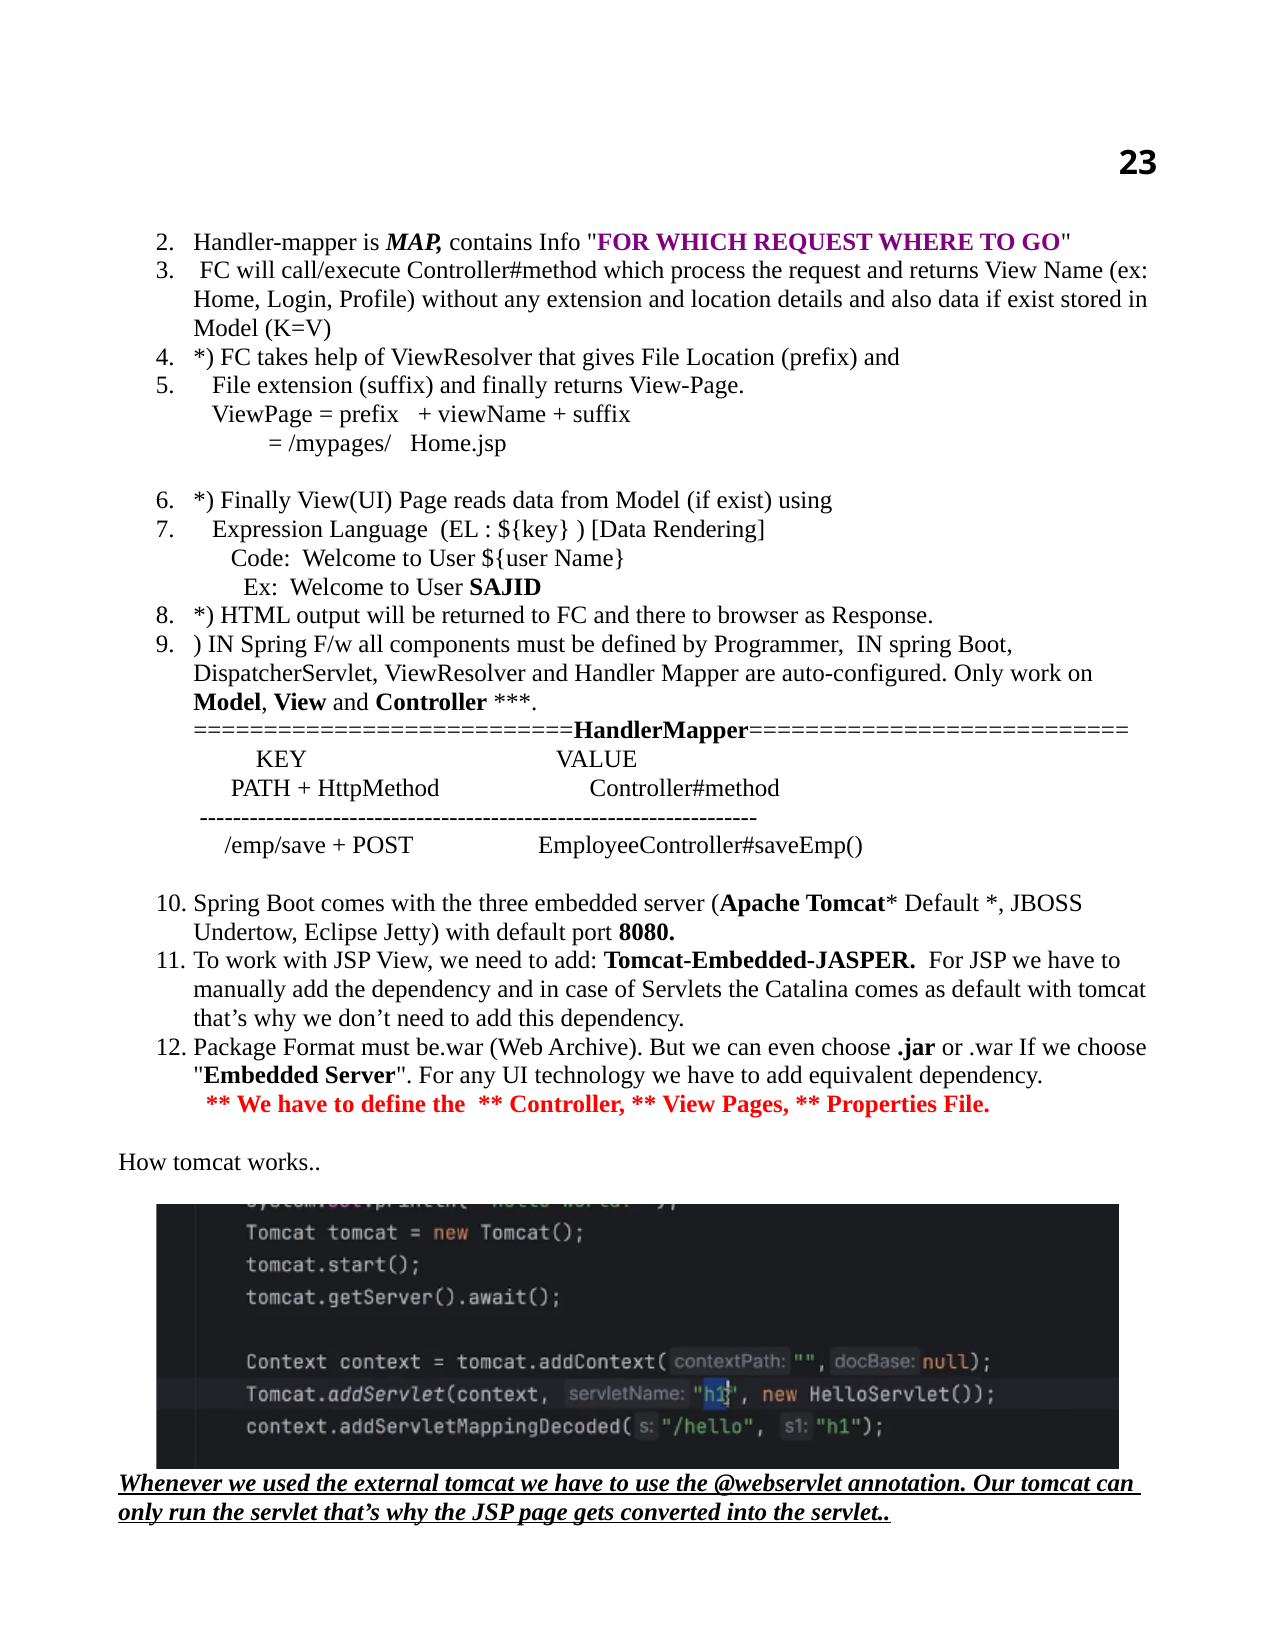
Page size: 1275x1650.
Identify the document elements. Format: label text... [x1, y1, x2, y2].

list *) Finally View(UI) Page reads data from Model (if exist) using [156, 485, 1157, 514]
list *) HTML output will be returned to FC and there to browser as Response. [156, 600, 1157, 629]
list ===========================HandlerMapper=========================== [156, 715, 1157, 744]
list Code: Welcome to User ${user Name} [156, 543, 1157, 572]
list ) IN Spring F/w all components must be defined by Programmer, IN spring Boot, DispatcherServlet, ViewResolver and Handler Mapper are auto-configured. Only work on Model, View and Controller ***. [156, 629, 1157, 715]
list PATH + HttpMethod Controller#method [156, 773, 1157, 802]
list = /mypages/ Home.jsp [156, 428, 1157, 457]
list /emp/save + POST EmployeeController#saveEmp() [156, 830, 1157, 859]
text How tomcat works.. [118, 1147, 1157, 1175]
text Whenever we used the external tomcat we have to use the @webservlet annotation. Our tomcat can only run the servlet that’s why the JSP page gets converted into the servlet.. [118, 1319, 1157, 1526]
list To work with JSP View, we need to add: Tomcat-Embedded-JASPER. For JSP we have to manually add the dependency and in case of Servlets the Catalina comes as default with tomcat that’s why we don’t need to add this dependency. [156, 945, 1157, 1032]
list *) FC takes help of ViewResolver that gives File Location (prefix) and [156, 342, 1157, 370]
list ------------------------------------------------------------------- [156, 802, 1157, 830]
list KEY VALUE [156, 744, 1157, 773]
list Package Format must be.war (Web Archive). But we can even choose .jar or .war If we choose "Embedded Server". For any UI technology we have to add equivalent dependency. [156, 1032, 1157, 1089]
list Ex: Welcome to User SAJID [156, 572, 1157, 600]
list File extension (suffix) and finally returns View-Page. [156, 370, 1157, 399]
list Handler-mapper is MAP, contains Info "FOR WHICH REQUEST WHERE TO GO" [156, 227, 1157, 255]
list Spring Boot comes with the three embedded server (Apache Tomcat* Default *, JBOSS Undertow, Eclipse Jetty) with default port 8080. [156, 888, 1157, 945]
list FC will call/execute Controller#method which process the request and returns View Name (ex: Home, Login, Profile) without any extension and location details and also data if exist stored in Model (K=V) [156, 255, 1157, 342]
text ** We have to define the ** Controller, ** View Pages, ** Properties File. [118, 1089, 1157, 1118]
picture [156, 1204, 1119, 1469]
list ViewPage = prefix + viewName + suffix [156, 399, 1157, 428]
list Expression Language (EL : ${key} ) [Data Rendering] [156, 514, 1157, 543]
